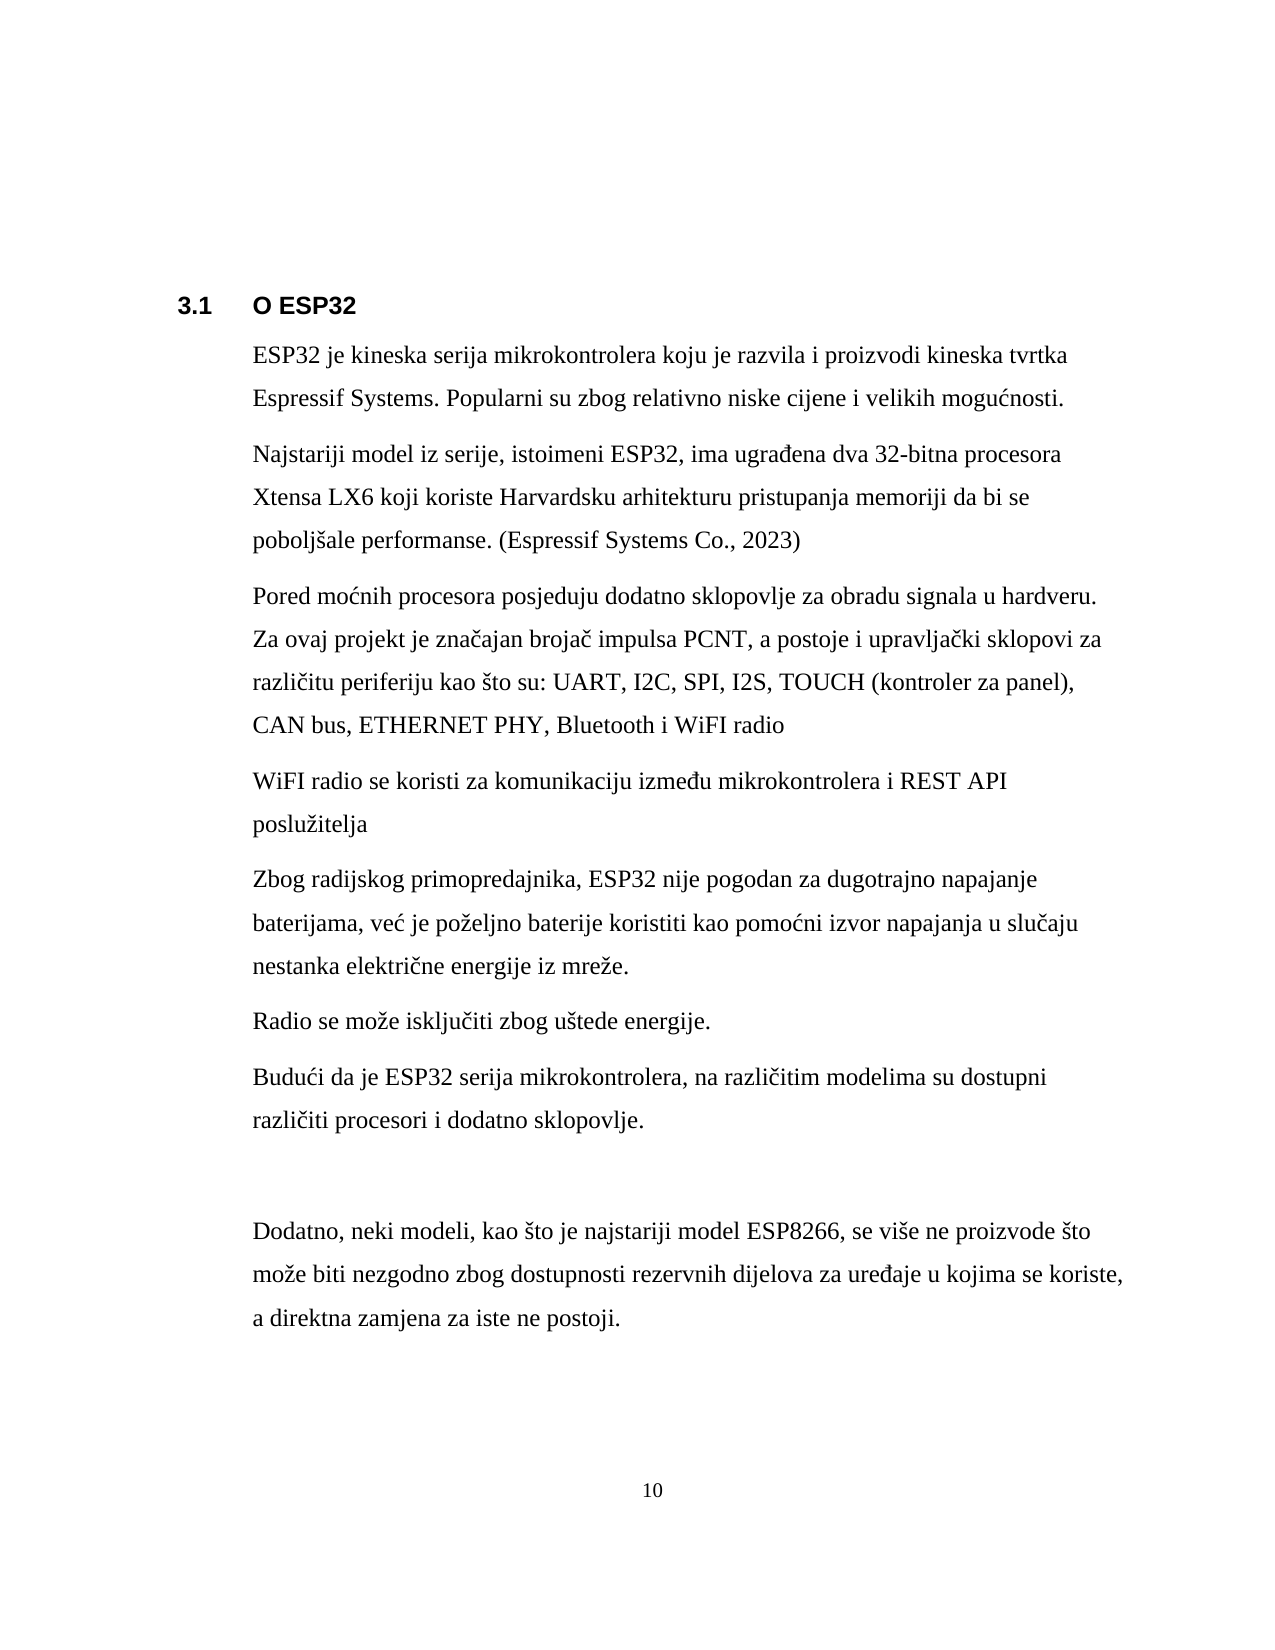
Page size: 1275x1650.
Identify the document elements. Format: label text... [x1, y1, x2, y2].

text Pored moćnih procesora posjeduju dodatno sklopovlje za obradu signala u hardveru. Za ovaj projekt je značajan brojač impulsa PCNT, a postoje i upravljački sklopovi za različitu periferiju kao što su: UART, I2C, SPI, I2S, TOUCH (kontroler za panel), CAN bus, ETHERNET PHY, Bluetooth i WiFI radio [252, 581, 1127, 739]
text ESP32 je kineska serija mikrokontrolera koju je razvila i proizvodi kineska tvrtka Espressif Systems. Popularni su zbog relativno niske cijene i velikih mogućnosti. [252, 340, 1127, 412]
text Budući da je ESP32 serija mikrokontrolera, na različitim modelima su dostupni različiti procesori i dodatno sklopovlje. [252, 1062, 1127, 1134]
text Radio se može isključiti zbog uštede energije. [252, 1006, 1127, 1035]
text WiFI radio se koristi za komunikaciju između mikrokontrolera i REST API poslužitelja [252, 766, 1127, 838]
subtitle O ESP32 [177, 291, 1127, 319]
text Zbog radijskog primopredajnika, ESP32 nije pogodan za dugotrajno napajanje baterijama, već je poželjno baterije koristiti kao pomoćni izvor napajanja u slučaju nestanka električne energije iz mreže. [252, 864, 1127, 979]
text Najstariji model iz serije, istoimeni ESP32, ima ugrađena dva 32-bitna procesora Xtensa LX6 koji koriste Harvardsku arhitekturu pristupanja memoriji da bi se poboljšale performanse. (Espressif Systems Co., 2023) [252, 439, 1127, 554]
text Dodatno, neki modeli, kao što je najstariji model ESP8266, se više ne proizvode što može biti nezgodno zbog dostupnosti rezervnih dijelova za uređaje u kojima se koriste, a direktna zamjena za iste ne postoji. [252, 1216, 1127, 1331]
